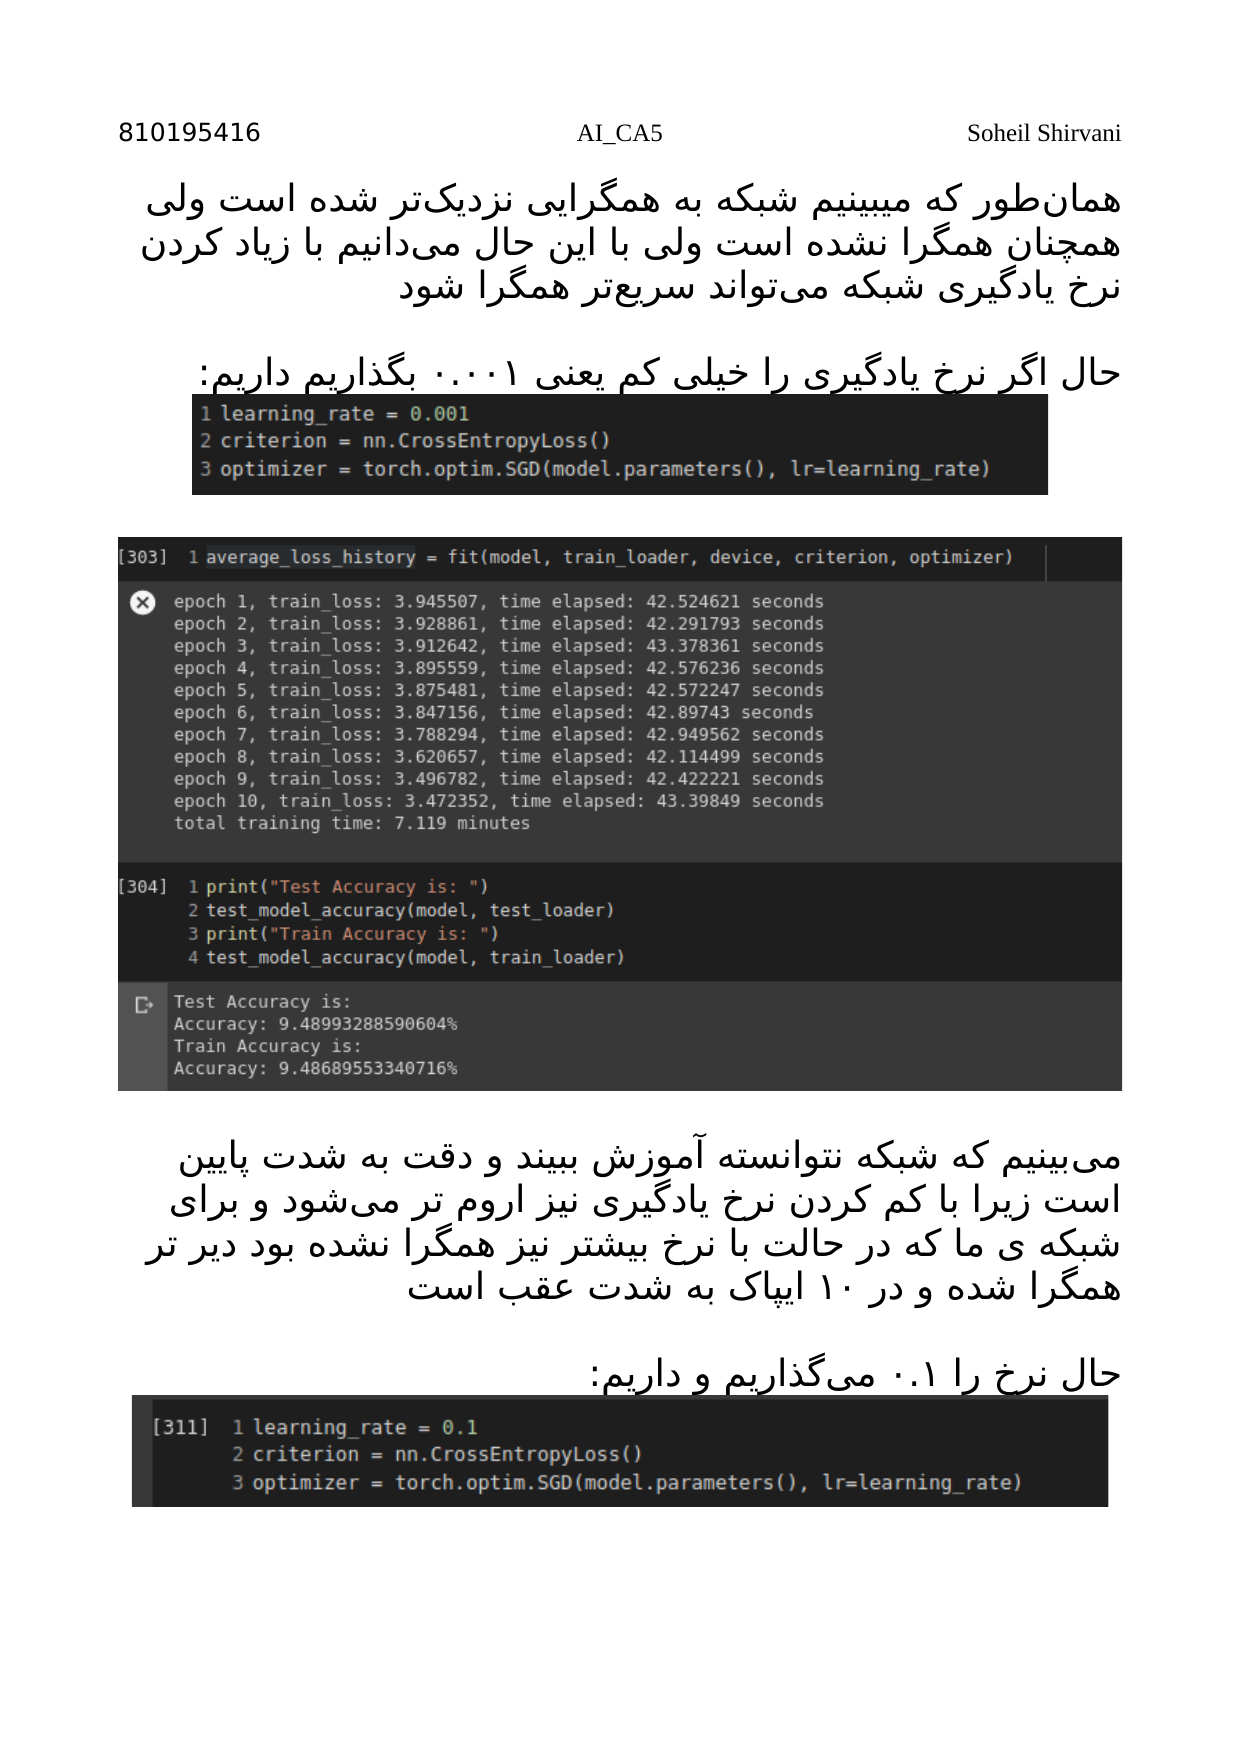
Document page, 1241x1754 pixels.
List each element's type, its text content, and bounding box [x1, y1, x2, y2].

picture [192, 394, 1049, 495]
text می‌بینیم که شبکه نتوانسته آموزش ببیند و دقت به شدت پایین است زیرا با کم کردن نرخ یادگیری نیز اروم تر می‌شود و برای شبکه ی ما که در حالت با نرخ بیشتر نیز همگرا نشده بود دیر تر همگرا شده و در ۱۰ ایپاک به شدت عقب است [118, 1134, 1122, 1308]
text حال نرخ را ۰.۱ می‌گذاریم و داریم: [118, 1352, 1122, 1395]
picture [118, 537, 1123, 1091]
text همان‌طور که میبینیم شبکه به همگرایی نزدیک‌تر شده است ولی همچنان همگرا نشده است ولی با این حال می‌دانیم با زیاد کردن نرخ یادگیری شبکه می‌تواند سریع‌تر همگرا شود [118, 177, 1122, 308]
text حال اگر نرخ یادگیری را خیلی کم یعنی ۰.۰۰۱ بگذاریم داریم: [118, 351, 1122, 394]
picture [131, 1395, 1109, 1507]
